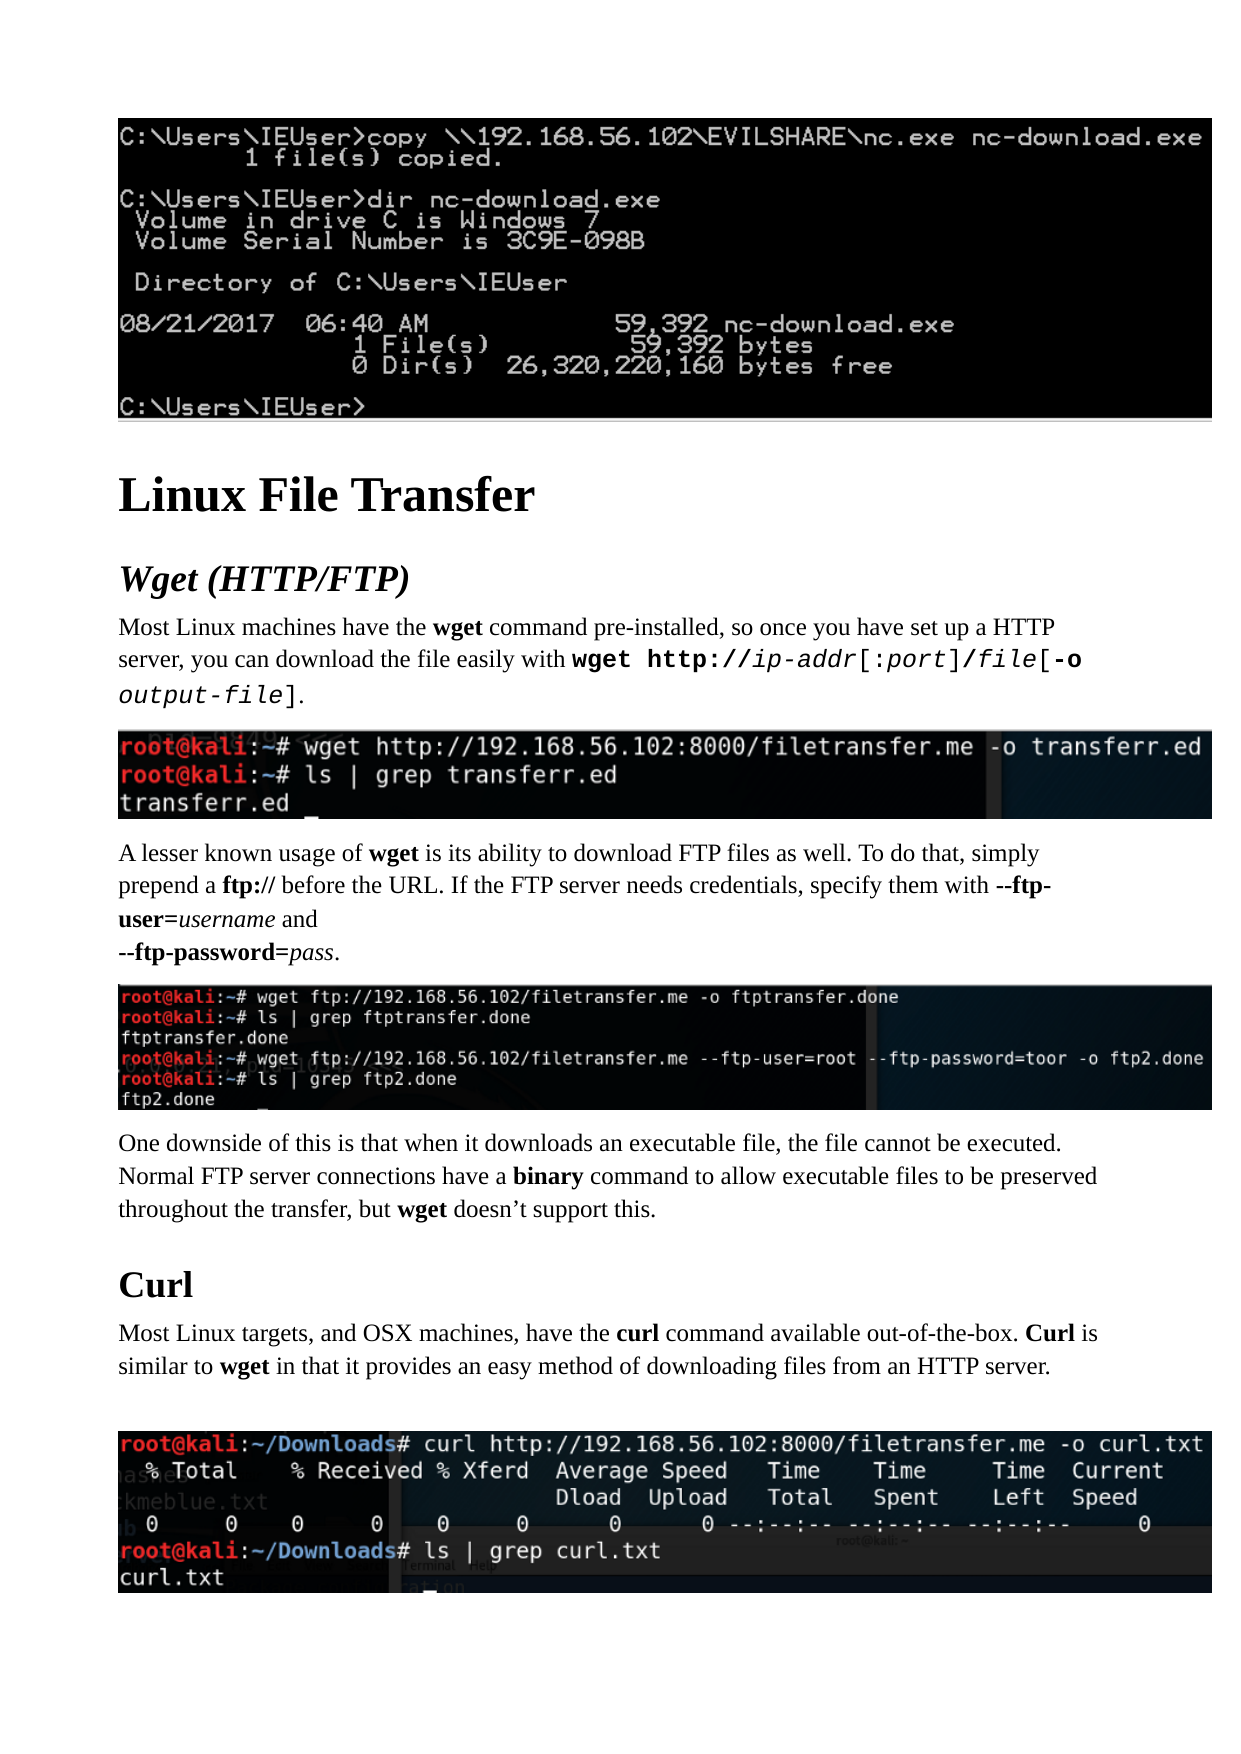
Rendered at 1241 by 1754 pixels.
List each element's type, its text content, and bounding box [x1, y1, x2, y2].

text A lesser known usage of wget is its ability to download FTP files as well. To do that, simply prepend a ftp:// before the URL. If the FTP server needs credentials, specify them with --ftp-user=username and --ftp-password=pass. [118, 838, 1122, 965]
picture [118, 118, 1212, 422]
picture [118, 729, 1212, 819]
text Most Linux targets, and OSX machines, have the curl command available out-of-the-box. Curl is similar to wget in that it provides an easy method of downloading files from an HTTP server. [118, 1318, 1122, 1380]
picture [118, 984, 1212, 1110]
subtitle Wget (HTTP/FTP) [118, 556, 1122, 599]
text One downside of this is that when it downloads an executable file, the file cannot be executed. Normal FTP server connections have a binary command to allow executable files to be preserved throughout the transfer, but wget doesn’t support this. [118, 1128, 1122, 1223]
text Most Linux machines have the wget command pre-installed, so once you have set up a HTTP server, you can download the file easily with wget http://ip-addr[:port]/file[-o output-file]. [118, 612, 1122, 711]
picture [118, 1431, 1212, 1593]
subtitle Linux File Transfer [118, 465, 1122, 523]
subtitle Curl [118, 1263, 1122, 1306]
